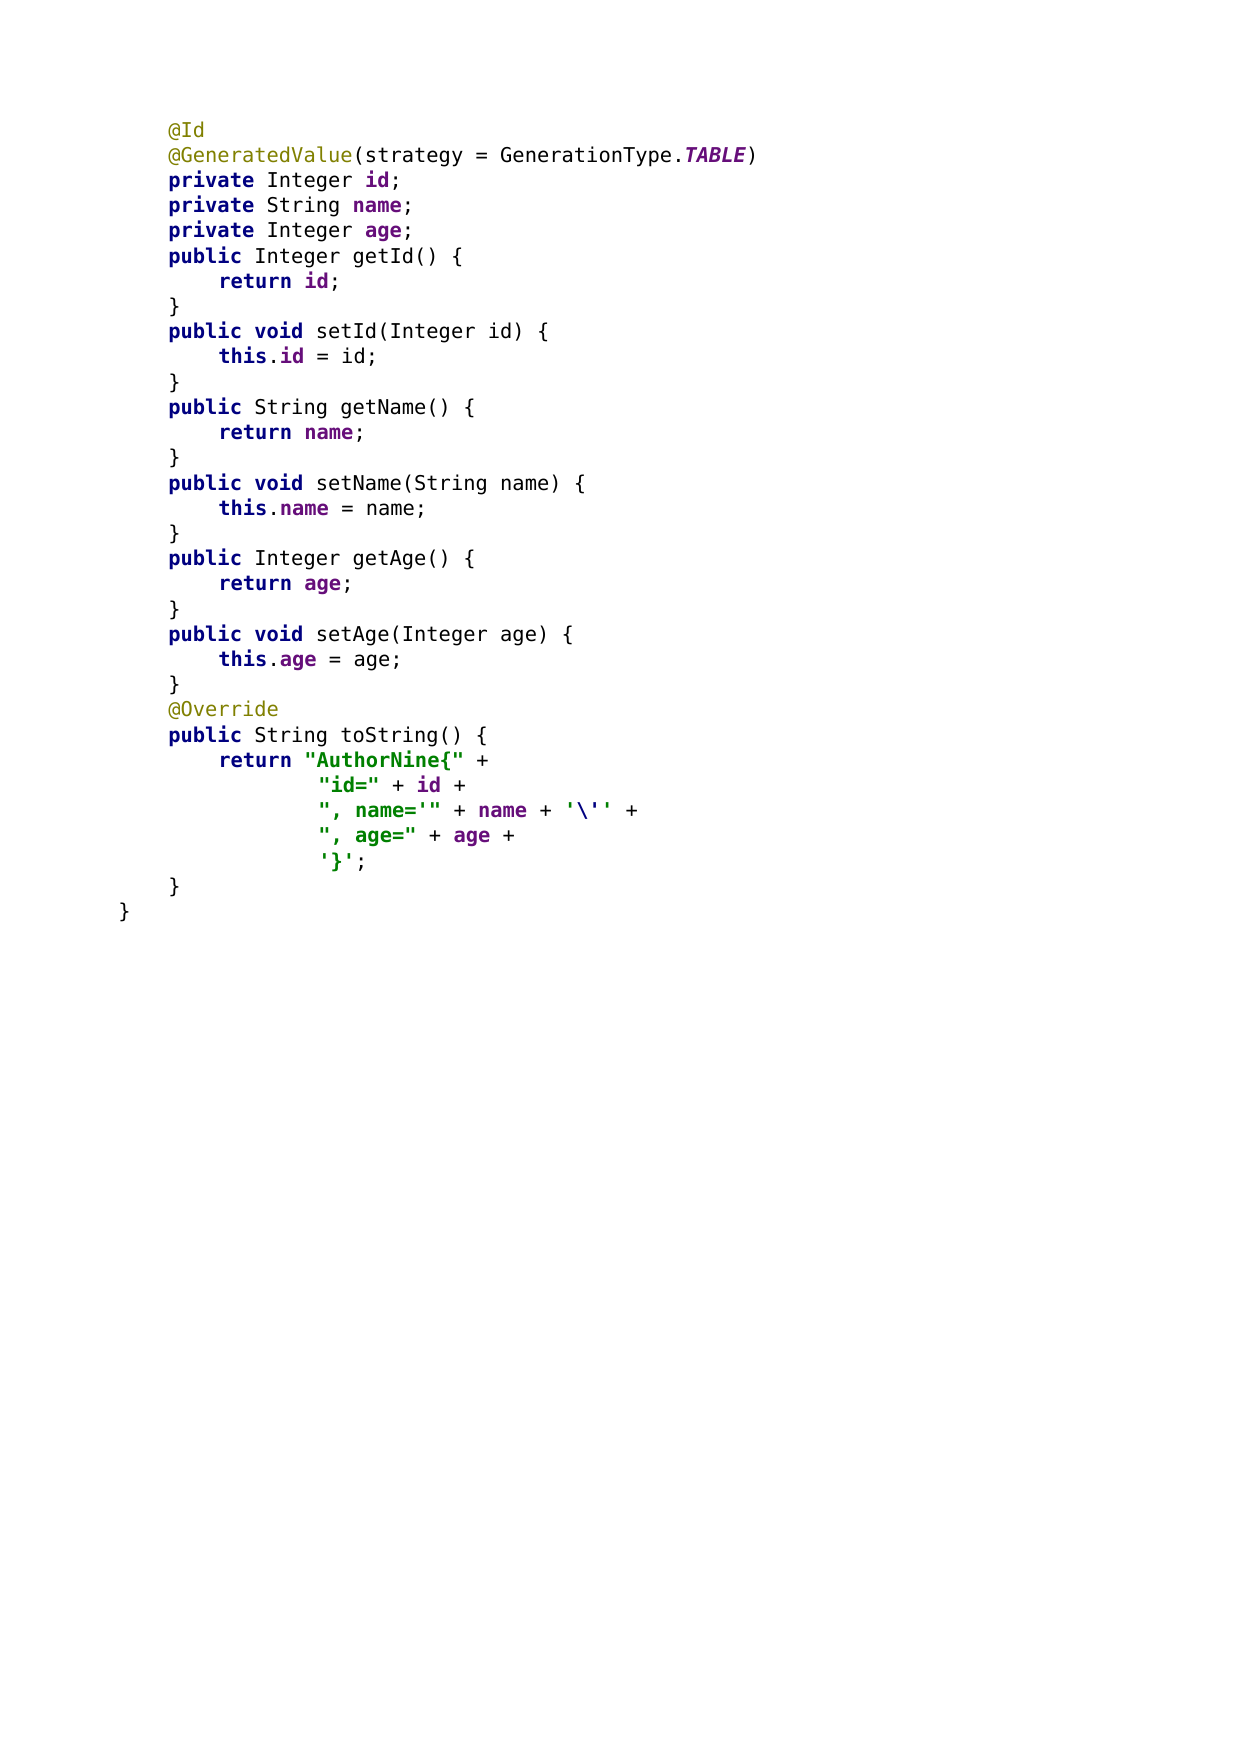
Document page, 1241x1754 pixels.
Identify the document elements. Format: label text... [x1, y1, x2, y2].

text } [118, 370, 1122, 395]
text "id=" + id + [118, 773, 1122, 799]
text @Id [118, 118, 1122, 143]
text } [118, 874, 1122, 899]
text public Integer getId() { [118, 244, 1122, 269]
text } [118, 899, 1122, 923]
text ", age=" + age + [118, 824, 1122, 849]
text } [118, 597, 1122, 622]
text this.age = age; [118, 647, 1122, 673]
text @GeneratedValue(strategy = GenerationType.TABLE) [118, 143, 1122, 168]
text public String getName() { [118, 395, 1122, 421]
text @Override [118, 698, 1122, 723]
text public Integer getAge() { [118, 547, 1122, 572]
text public void setName(String name) { [118, 471, 1122, 496]
text public String toString() { [118, 723, 1122, 748]
text private Integer id; [118, 168, 1122, 194]
text private String name; [118, 194, 1122, 219]
text return name; [118, 421, 1122, 446]
text return "AuthorNine{" + [118, 748, 1122, 773]
text '}'; [118, 849, 1122, 874]
text ", name='" + name + '\'' + [118, 799, 1122, 824]
text } [118, 294, 1122, 320]
text } [118, 673, 1122, 698]
text return id; [118, 269, 1122, 294]
text return age; [118, 572, 1122, 597]
text } [118, 446, 1122, 471]
text } [118, 521, 1122, 547]
text public void setAge(Integer age) { [118, 622, 1122, 647]
text public void setId(Integer id) { [118, 320, 1122, 345]
text this.id = id; [118, 345, 1122, 370]
text private Integer age; [118, 219, 1122, 244]
text this.name = name; [118, 496, 1122, 521]
